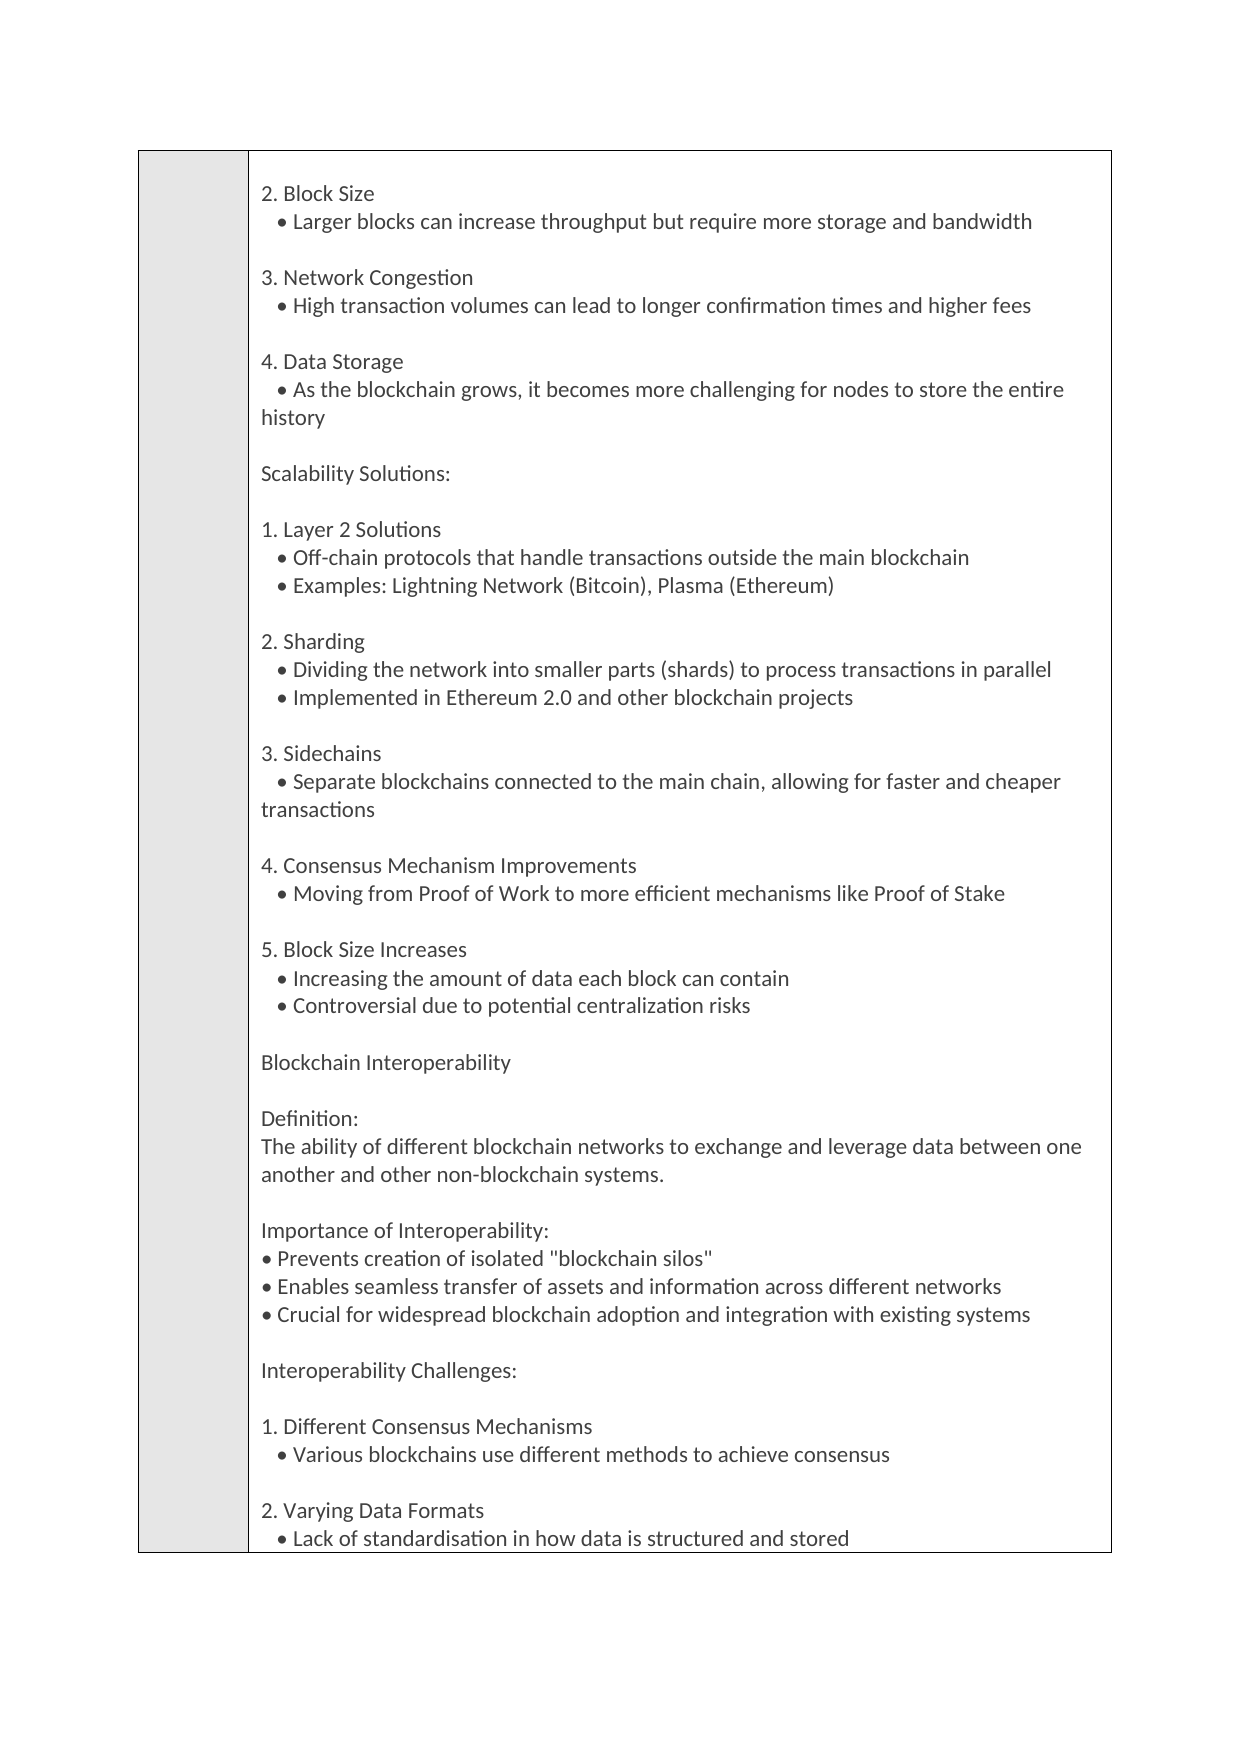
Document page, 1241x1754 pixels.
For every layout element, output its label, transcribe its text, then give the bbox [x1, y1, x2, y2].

table_cell [139, 151, 248, 1552]
table_cell 2. Block Size • Larger blocks can increase throughput but require more storage and bandwidth 3. Network Congestion • High transaction volumes can lead to longer confirmation times and higher fees 4. Data Storage • As the blockchain grows, it becomes more challenging for nodes to store the entire history Scalability Solutions: 1. Layer 2 Solutions • Off-chain protocols that handle transactions outside the main blockchain • Examples: Lightning Network (Bitcoin), Plasma (Ethereum) 2. Sharding • Dividing the network into smaller parts (shards) to process transactions in parallel • Implemented in Ethereum 2.0 and other blockchain projects 3. Sidechains • Separate blockchains connected to the main chain, allowing for faster and cheaper transactions 4. Consensus Mechanism Improvements • Moving from Proof of Work to more efficient mechanisms like Proof of Stake 5. Block Size Increases • Increasing the amount of data each block can contain • Controversial due to potential centralization risks Blockchain Interoperability Definition: The ability of different blockchain networks to exchange and leverage data between one another and other non-blockchain systems. Importance of Interoperability: • Prevents creation of isolated "blockchain silos" • Enables seamless transfer of assets and information across different networks • Crucial for widespread blockchain adoption and integration with existing systems Interoperability Challenges: 1. Different Consensus Mechanisms • Various blockchains use different methods to achieve consensus 2. Varying Data Formats • Lack of standardisation in how data is structured and stored [249, 151, 1111, 1552]
